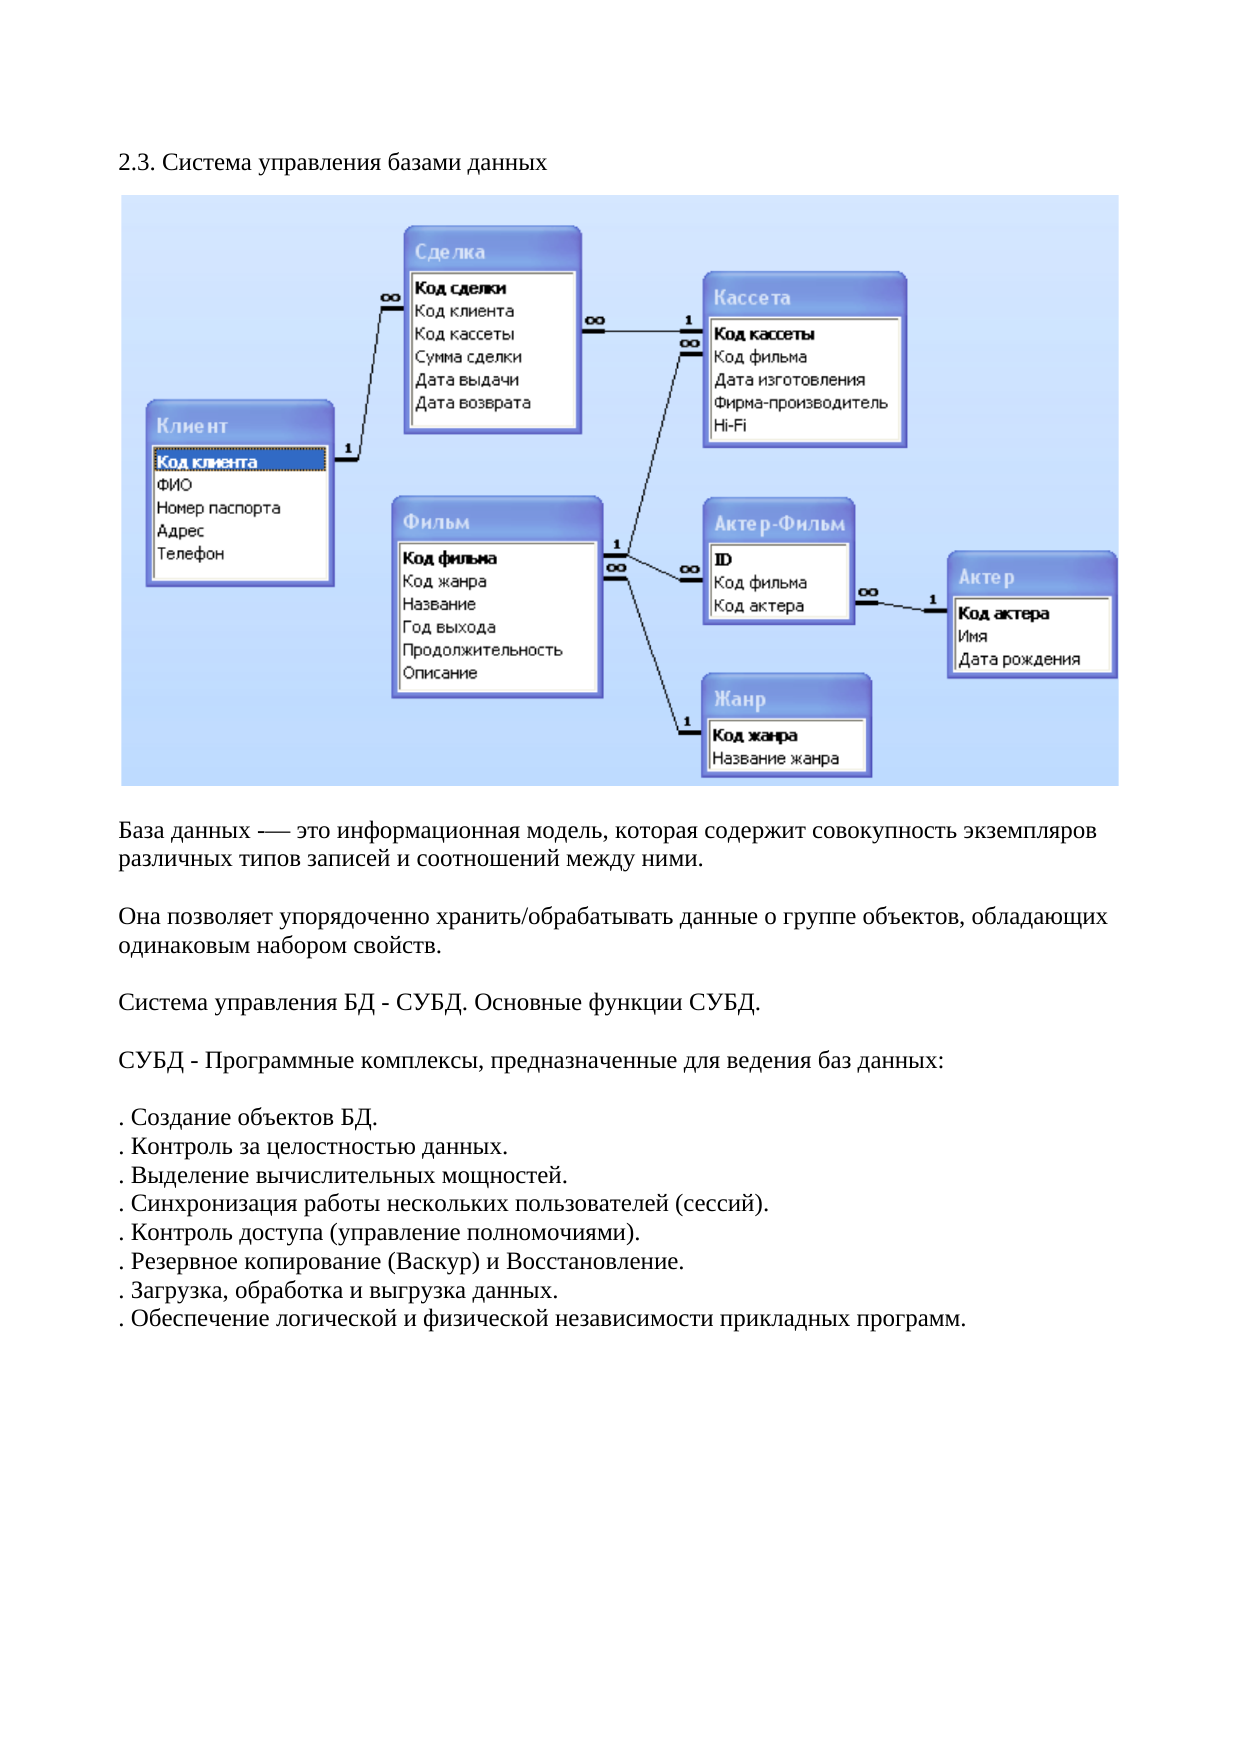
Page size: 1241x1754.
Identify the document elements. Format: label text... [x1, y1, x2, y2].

text 2.3. Система управления базами данных [118, 147, 1122, 176]
text . Резервное копирование (Васкур) и Восстановление. [118, 1246, 1122, 1275]
text . Загрузка, обработка и выгрузка данных. [118, 1275, 1122, 1303]
text . Синхронизация работы нескольких пользователей (сессий). [118, 1188, 1122, 1217]
text База данных -— это информационная модель, которая содержит совокупность экземпляров различных типов записей и соотношений между ними. [118, 815, 1122, 872]
text . Выделение вычислительных мощностей. [118, 1160, 1122, 1188]
text . Обеспечение логической и физической независимости прикладных программ. [118, 1303, 1122, 1332]
text . Контроль за целостностью данных. [118, 1131, 1122, 1160]
text Она позволяет упорядоченно хранить/обрабатывать данные о группе объектов, обладающих одинаковым набором свойств. [118, 901, 1122, 958]
text . Создание объектов БД. [118, 1102, 1122, 1131]
text СУБД - Программные комплексы, предназначенные для ведения баз данных: [118, 1045, 1122, 1073]
text Система управления БД - СУБД. Основные функции СУБД. [118, 987, 1122, 1016]
text . Контроль доступа (управление полномочиями). [118, 1217, 1122, 1246]
